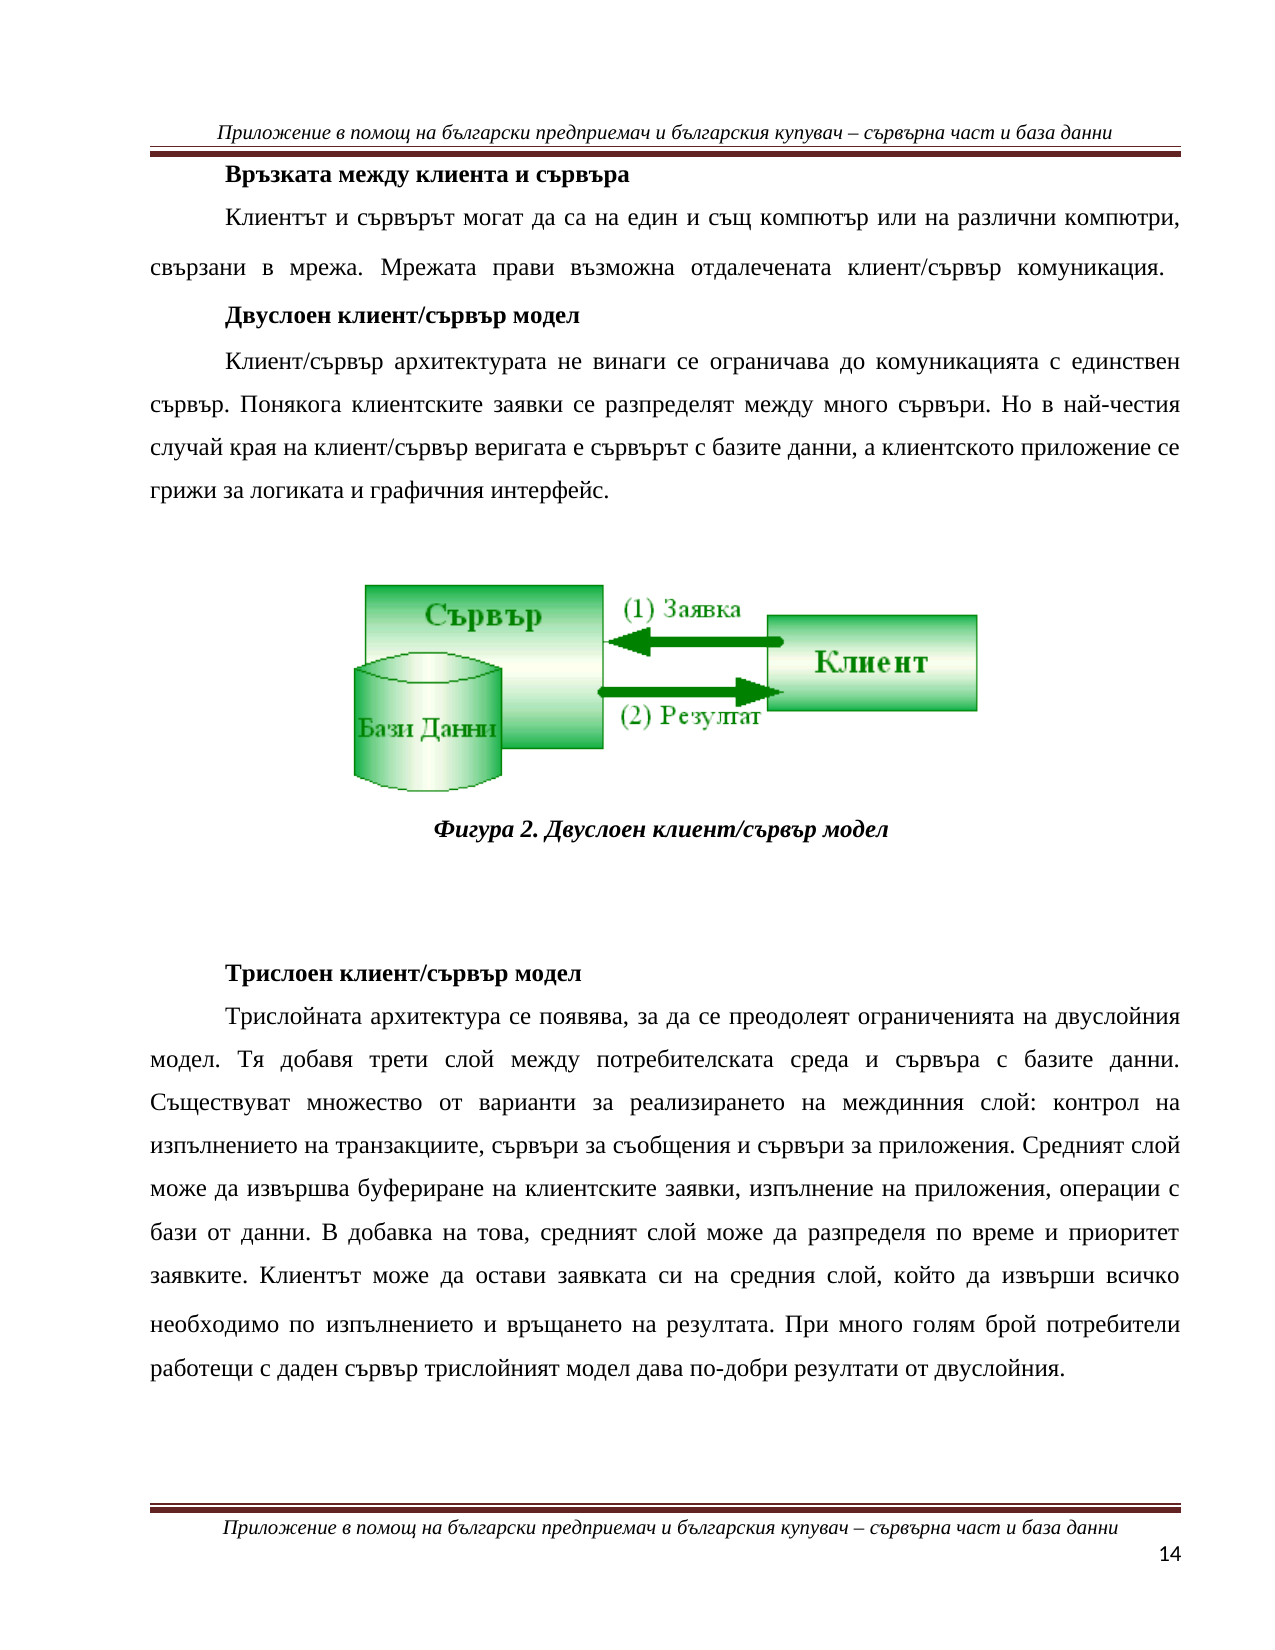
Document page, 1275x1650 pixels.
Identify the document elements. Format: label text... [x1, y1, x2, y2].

text Връзката между клиента и сървъра [150, 159, 1181, 188]
text Трислоен клиент/сървър модел [150, 958, 1181, 987]
text Трислойната архитектура се появява, за да се преодолеят ограниченията на двуслойния модел. Тя добавя трети слой между потребителската среда и сървъра с базите данни. Съществуват множество от варианти за реализирането на междинния слой: контрол на изпълнението на транзакциите, сървъри за съобщения и сървъри за приложения. Средният слой може да извършва буфериране на клиентските заявки, изпълнение на приложения, операции с бази от данни. В добавка на това, средният слой може да разпределя по време и приоритет заявките. Клиентът може да остави заявката си на средния слой, който да извърши всичко необходимо по изпълнението и връщането на резултата. При много голям брой потребители работещи с даден сървър трислойният модел дава по-добри резултати от двуслойния. [150, 1001, 1181, 1382]
text Клиент/сървър архитектурата не винаги се ограничава до комуникацията с единствен сървър. Понякога клиентските заявки се разпределят между много сървъри. Но в най-честия случай края на клиент/сървър веригата е сървърът с базите данни, а клиентското приложение се грижи за логиката и графичния интерфейс. [150, 346, 1181, 504]
picture [343, 567, 989, 800]
text Фигура 2. Двуслоен клиент/сървър модел [150, 569, 1181, 843]
text Клиентът и сървърът могат да са на един и същ компютър или на различни компютри, свързани в мрежа. Мрежата прави възможна отдалечената клиент/сървър комуникация. Двуслоен клиент/сървър модел [150, 202, 1181, 329]
